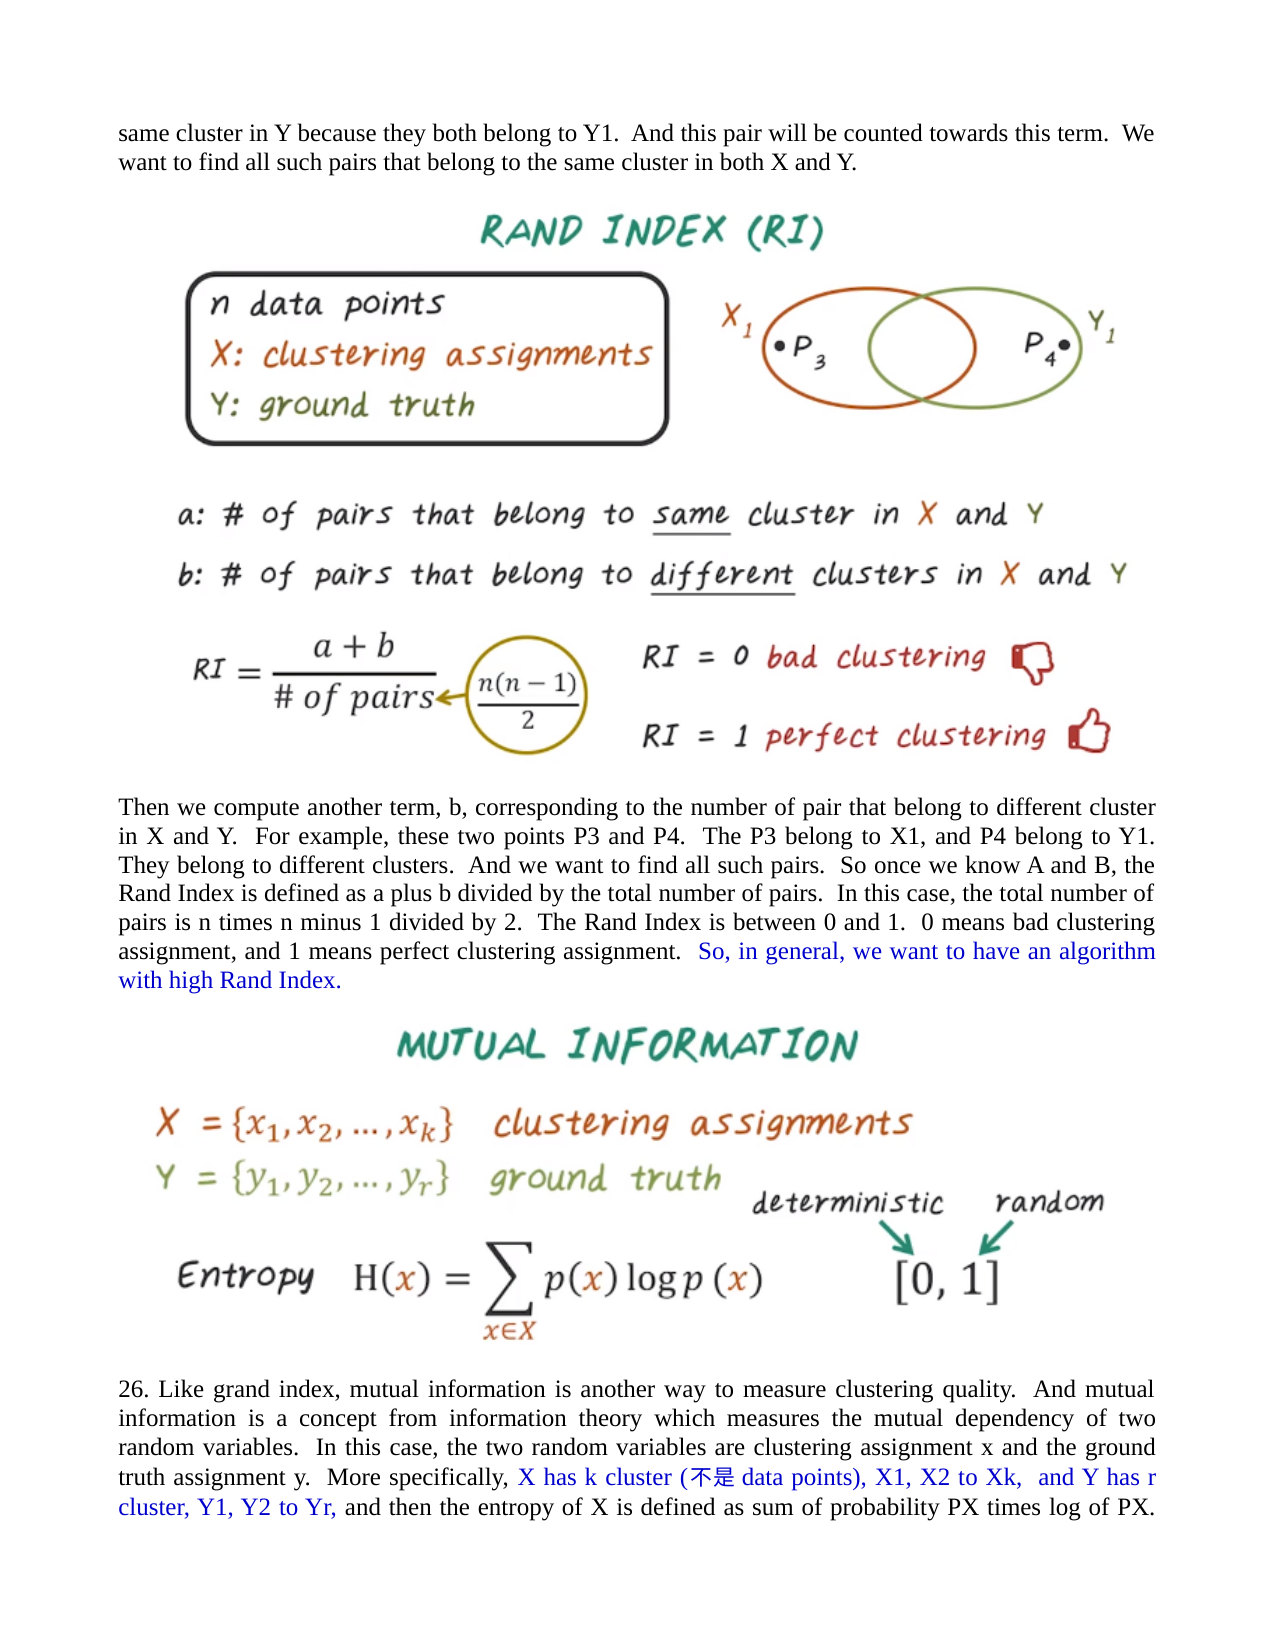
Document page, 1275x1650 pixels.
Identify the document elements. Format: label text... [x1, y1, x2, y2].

picture [118, 1022, 1157, 1346]
text Then we compute another term, b, corresponding to the number of pair that belong to different cluster in X and Y. For example, these two points P3 and P4. The P3 belong to X1, and P4 belong to Y1. They belong to different clusters. And we want to find all such pairs. So once we know A and B, the Rand Index is defined as a plus b divided by the total number of pairs. In this case, the total number of pairs is n times n minus 1 divided by 2. The Rand Index is between 0 and 1. 0 means bad clustering assignment, and 1 means perfect clustering assignment. So, in general, we want to have an algorithm with high Rand Index. [118, 792, 1157, 993]
text same cluster in Y because they both belong to Y1. And this pair will be counted towards this term. We want to find all such pairs that belong to the same cluster in both X and Y. [118, 118, 1157, 176]
picture [118, 204, 1157, 764]
text 26. Like grand index, mutual information is another way to measure clustering quality. And mutual information is a concept from information theory which measures the mutual dependency of two random variables. In this case, the two random variables are clustering assignment x and the ground truth assignment y. More specifically, X has k cluster (不是data points), X1, X2 to Xk, and Y has r cluster, Y1, Y2 to Yr, and then the entropy of X is defined as sum of probability PX times log of PX. [118, 1374, 1157, 1521]
